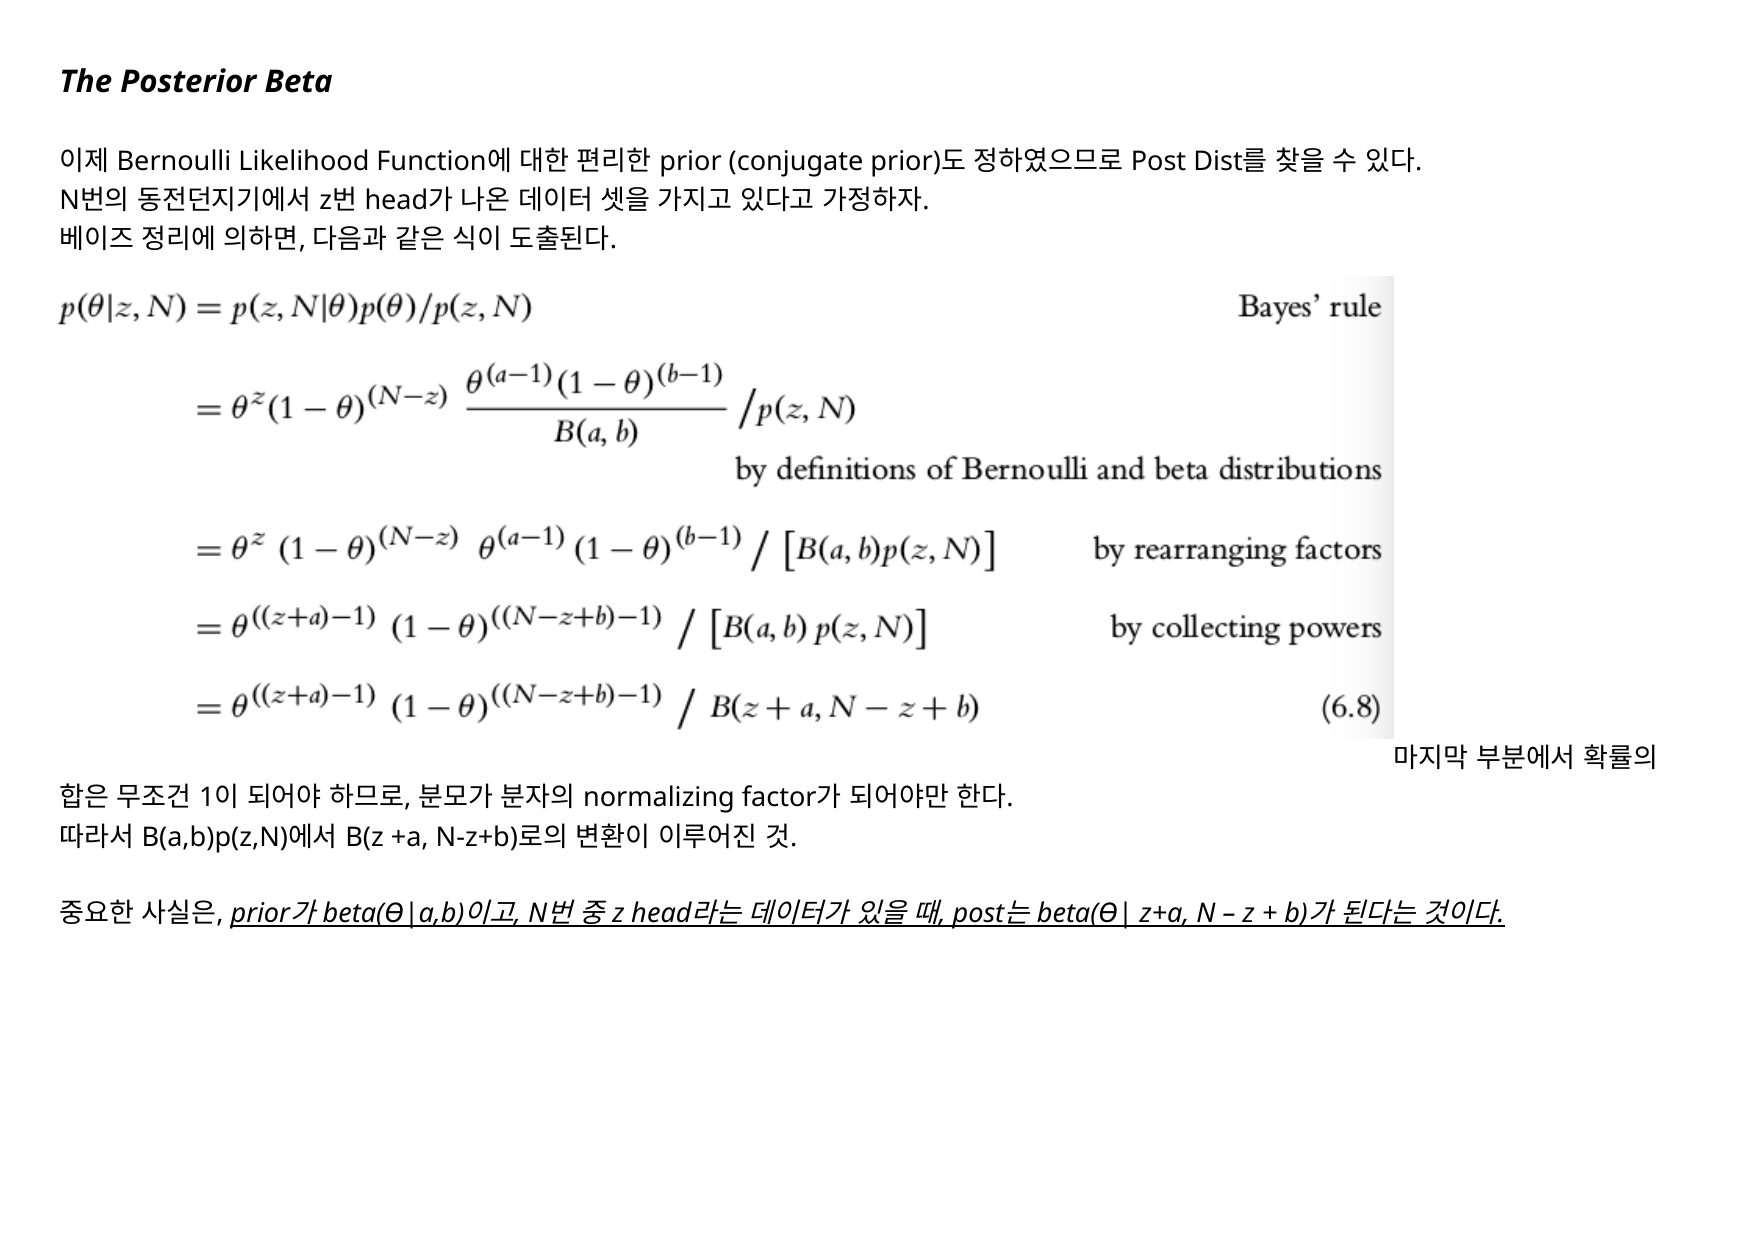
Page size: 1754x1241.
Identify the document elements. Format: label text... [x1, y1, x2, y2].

text 따라서 B(a,b)p(z,N)에서 B(z +a, N-z+b)로의 변환이 이루어진 것. [59, 815, 1695, 854]
text N번의 동전던지기에서 z번 head가 나온 데이터 셋을 가지고 있다고 가정하자. [59, 178, 1695, 217]
text 중요한 사실은, prior가 beta(Ө|a,b)이고, N번 중 z head라는 데이터가 있을 때, post는 beta(Ө| z+a, N – z + b)가 된다는 것이다. [59, 891, 1695, 930]
text The Posterior Beta [59, 59, 1695, 102]
picture [43, 276, 1394, 739]
text 이제 Bernoulli Likelihood Function에 대한 편리한 prior (conjugate prior)도 정하였으므로 Post Dist를 찾을 수 있다. [59, 138, 1695, 178]
text 마지막 부분에서 확률의 합은 무조건 1이 되어야 하므로, 분모가 분자의 normalizing factor가 되어야만 한다. [59, 736, 1695, 815]
text 베이즈 정리에 의하면, 다음과 같은 식이 도출된다. [59, 217, 1695, 257]
